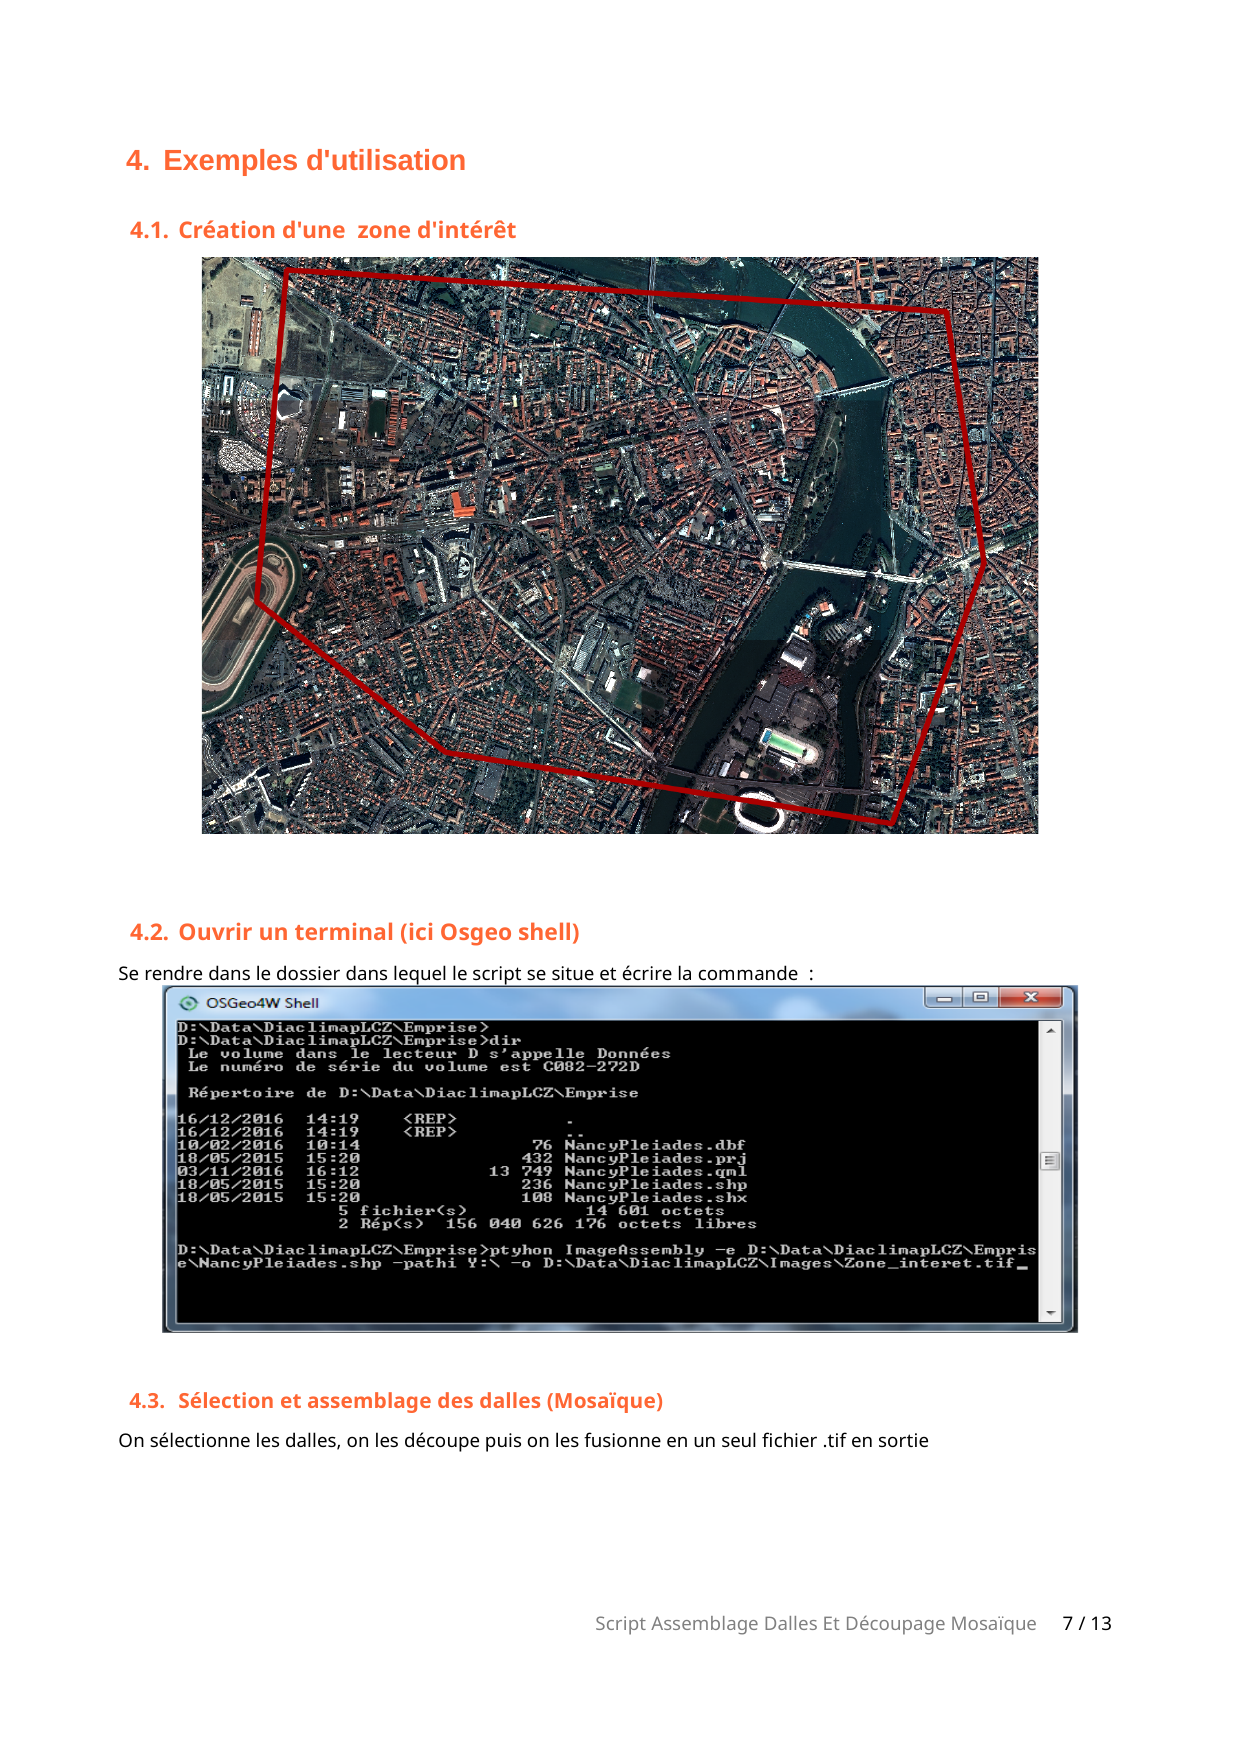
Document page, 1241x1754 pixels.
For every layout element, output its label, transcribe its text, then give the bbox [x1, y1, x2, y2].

picture [201, 257, 1039, 834]
subtitle Création d'une zone d'intérêt [118, 214, 1122, 245]
picture [162, 985, 1079, 1333]
text On sélectionne les dalles, on les découpe puis on les fusionne en un seul fichier .tif en sortie [118, 1427, 1122, 1453]
subtitle Exemples d'utilisation [118, 143, 1122, 177]
subtitle Ouvrir un terminal (ici Osgeo shell) [118, 916, 1122, 947]
text Se rendre dans le dossier dans lequel le script se situe et écrire la commande : [118, 959, 1122, 986]
subtitle Sélection et assemblage des dalles (Mosaïque) [118, 1386, 1122, 1414]
